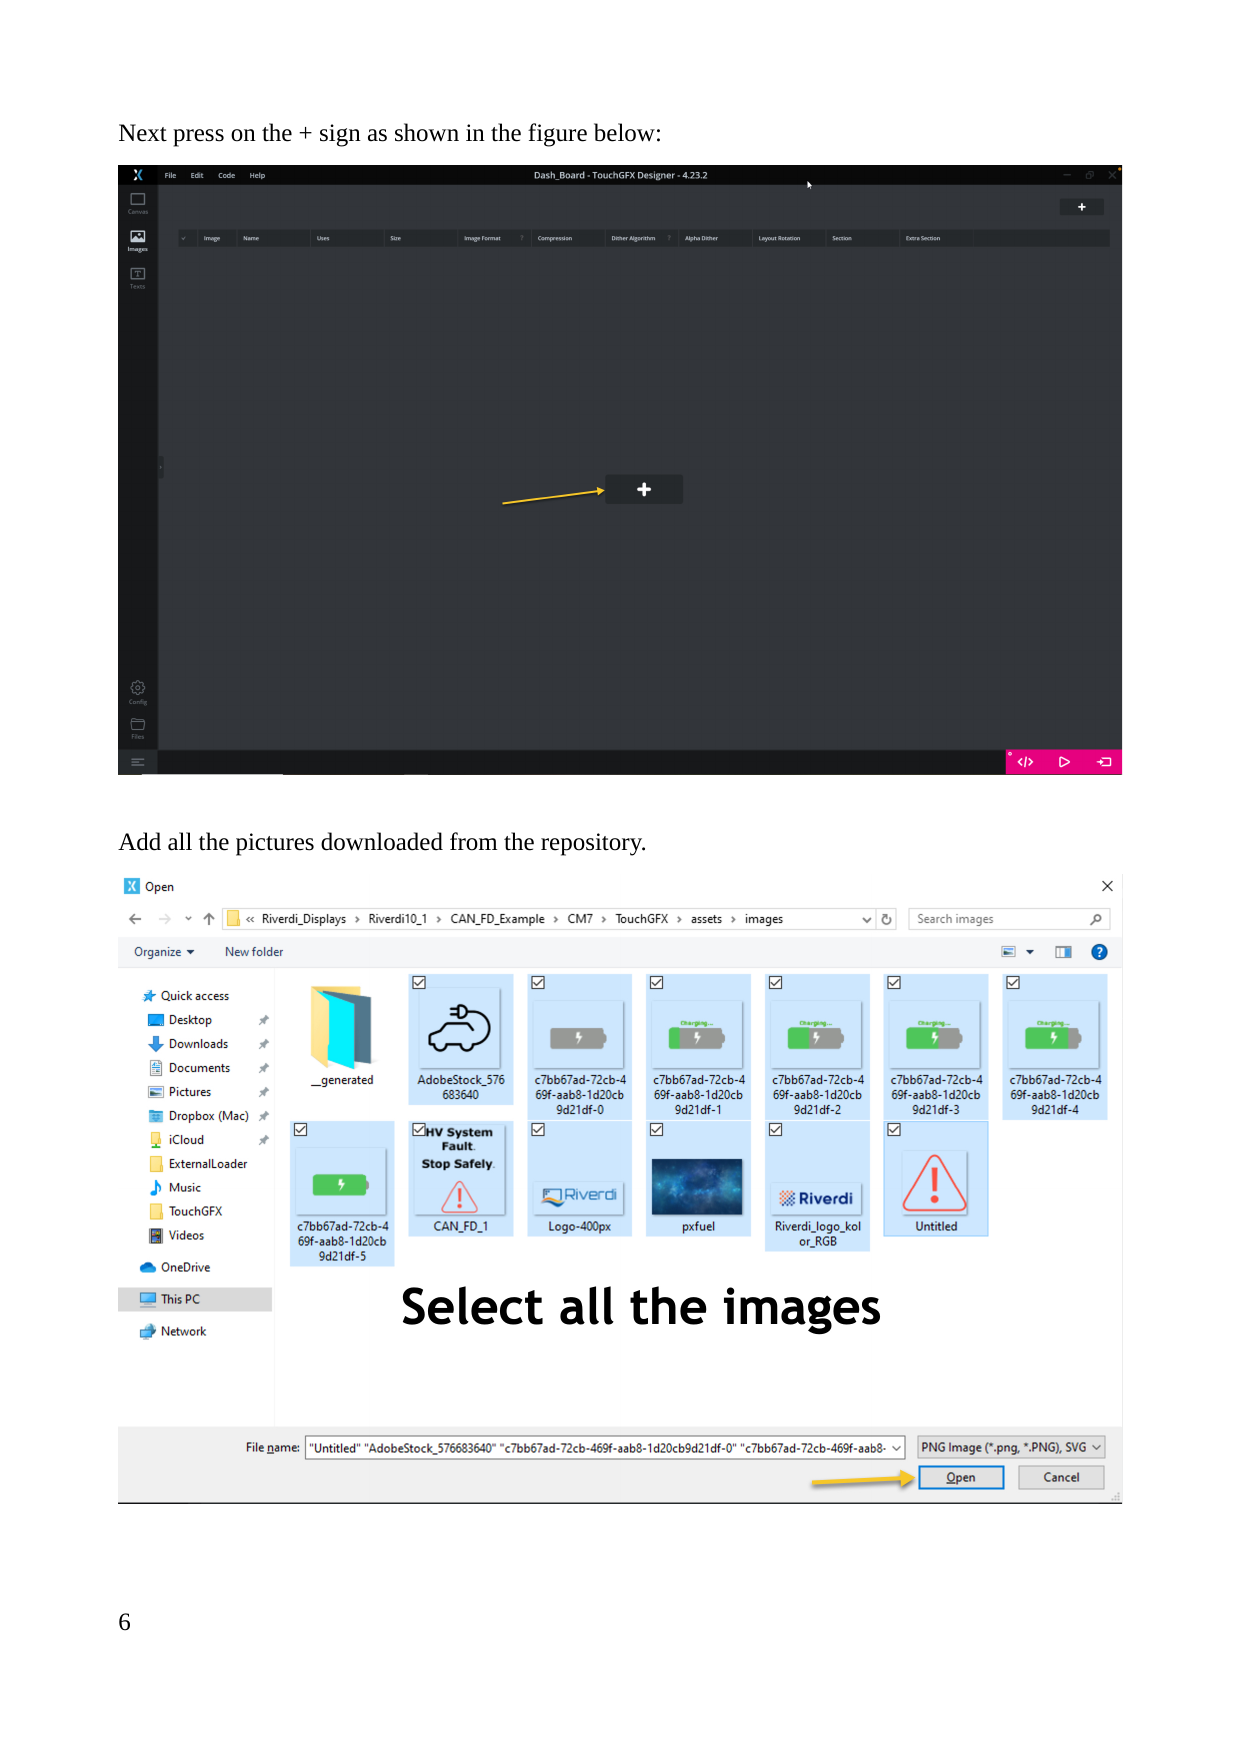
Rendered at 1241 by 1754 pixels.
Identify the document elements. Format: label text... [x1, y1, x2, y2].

picture [118, 165, 1123, 775]
picture [118, 874, 1123, 1504]
text Next press on the + sign as shown in the figure below: [118, 118, 1122, 147]
text Add all the pictures downloaded from the repository. [118, 827, 1122, 855]
